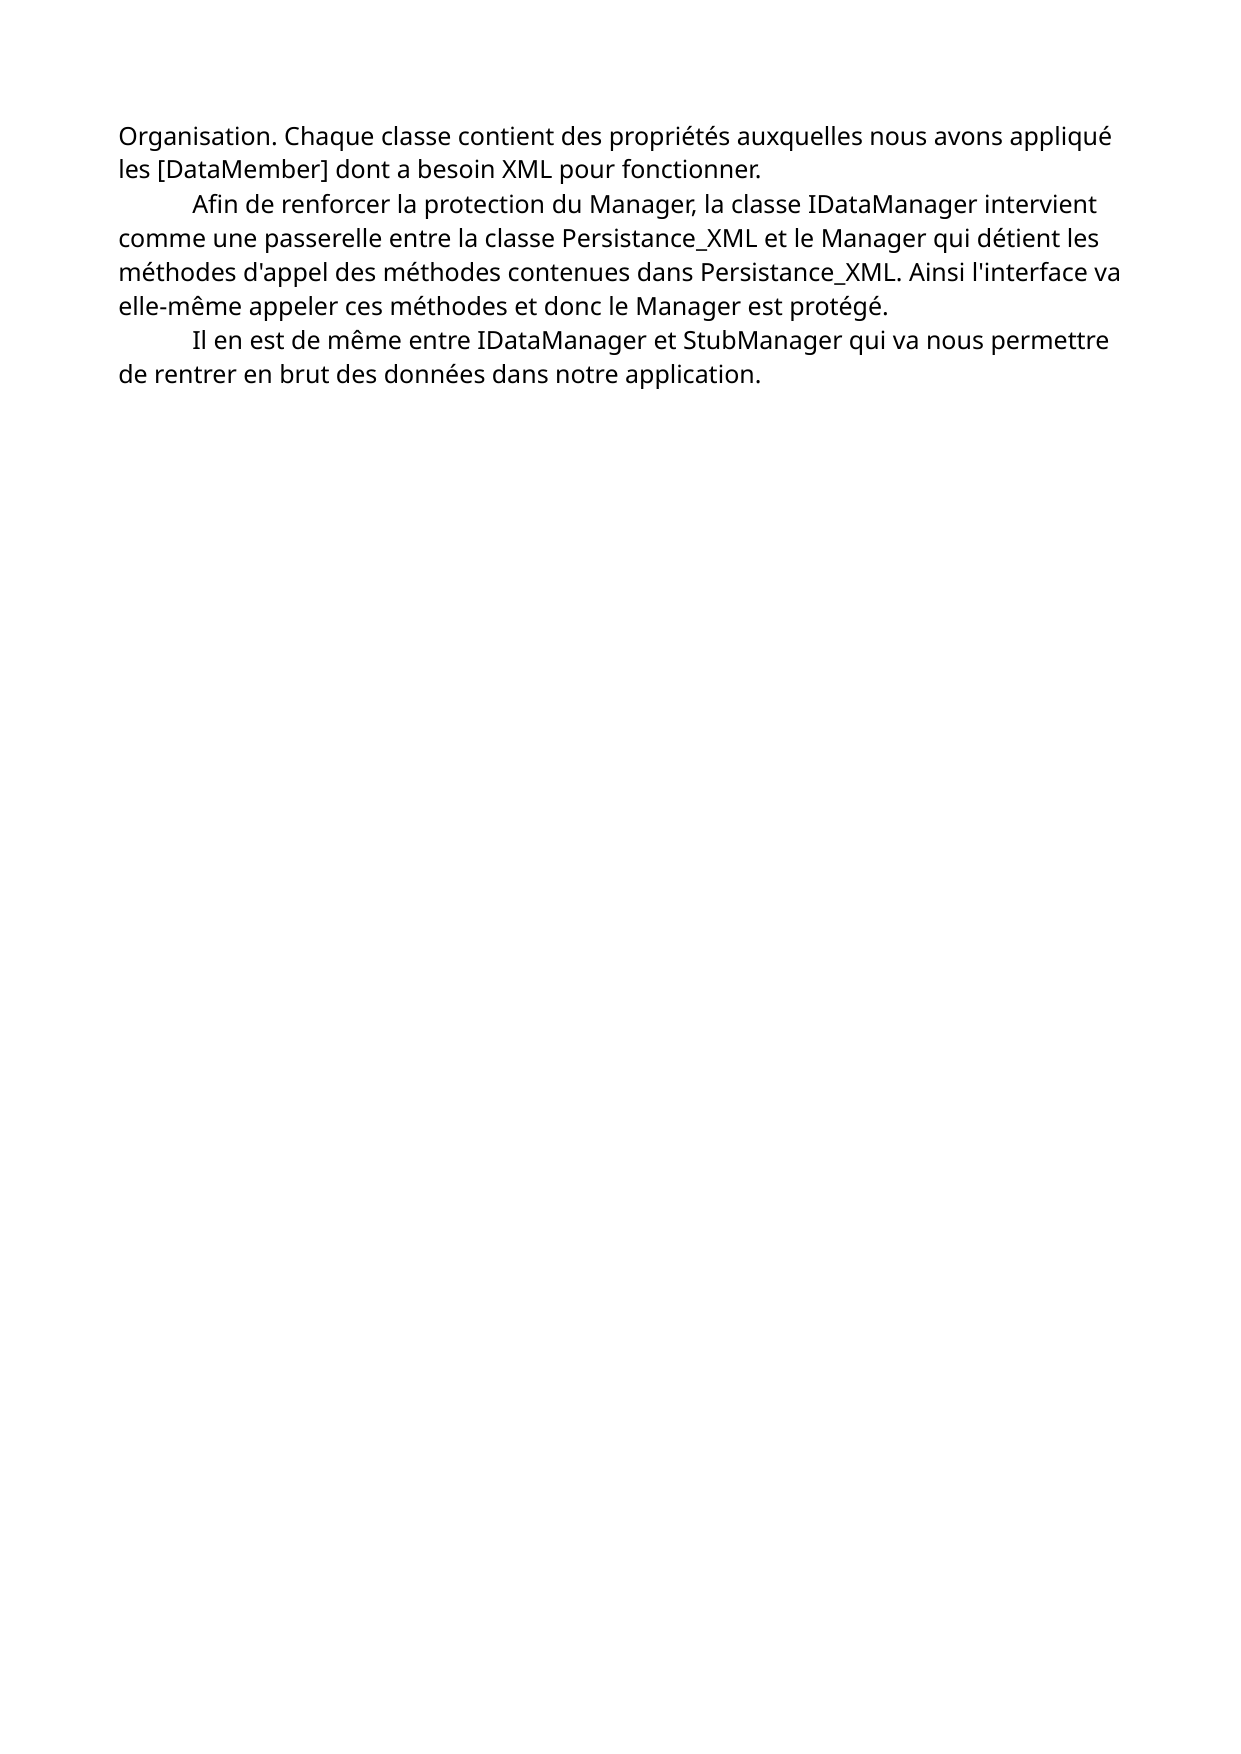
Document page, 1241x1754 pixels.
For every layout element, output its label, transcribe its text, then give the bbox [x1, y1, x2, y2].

text Afin de renforcer la protection du Manager, la classe IDataManager intervient comme une passerelle entre la classe Persistance_XML et le Manager qui détient les méthodes d'appel des méthodes contenues dans Persistance_XML. Ainsi l'interface va elle-même appeler ces méthodes et donc le Manager est protégé. [118, 186, 1122, 322]
text Il en est de même entre IDataManager et StubManager qui va nous permettre de rentrer en brut des données dans notre application. [118, 322, 1122, 391]
text Organisation. Chaque classe contient des propriétés auxquelles nous avons appliqué les [DataMember] dont a besoin XML pour fonctionner. [118, 118, 1122, 186]
